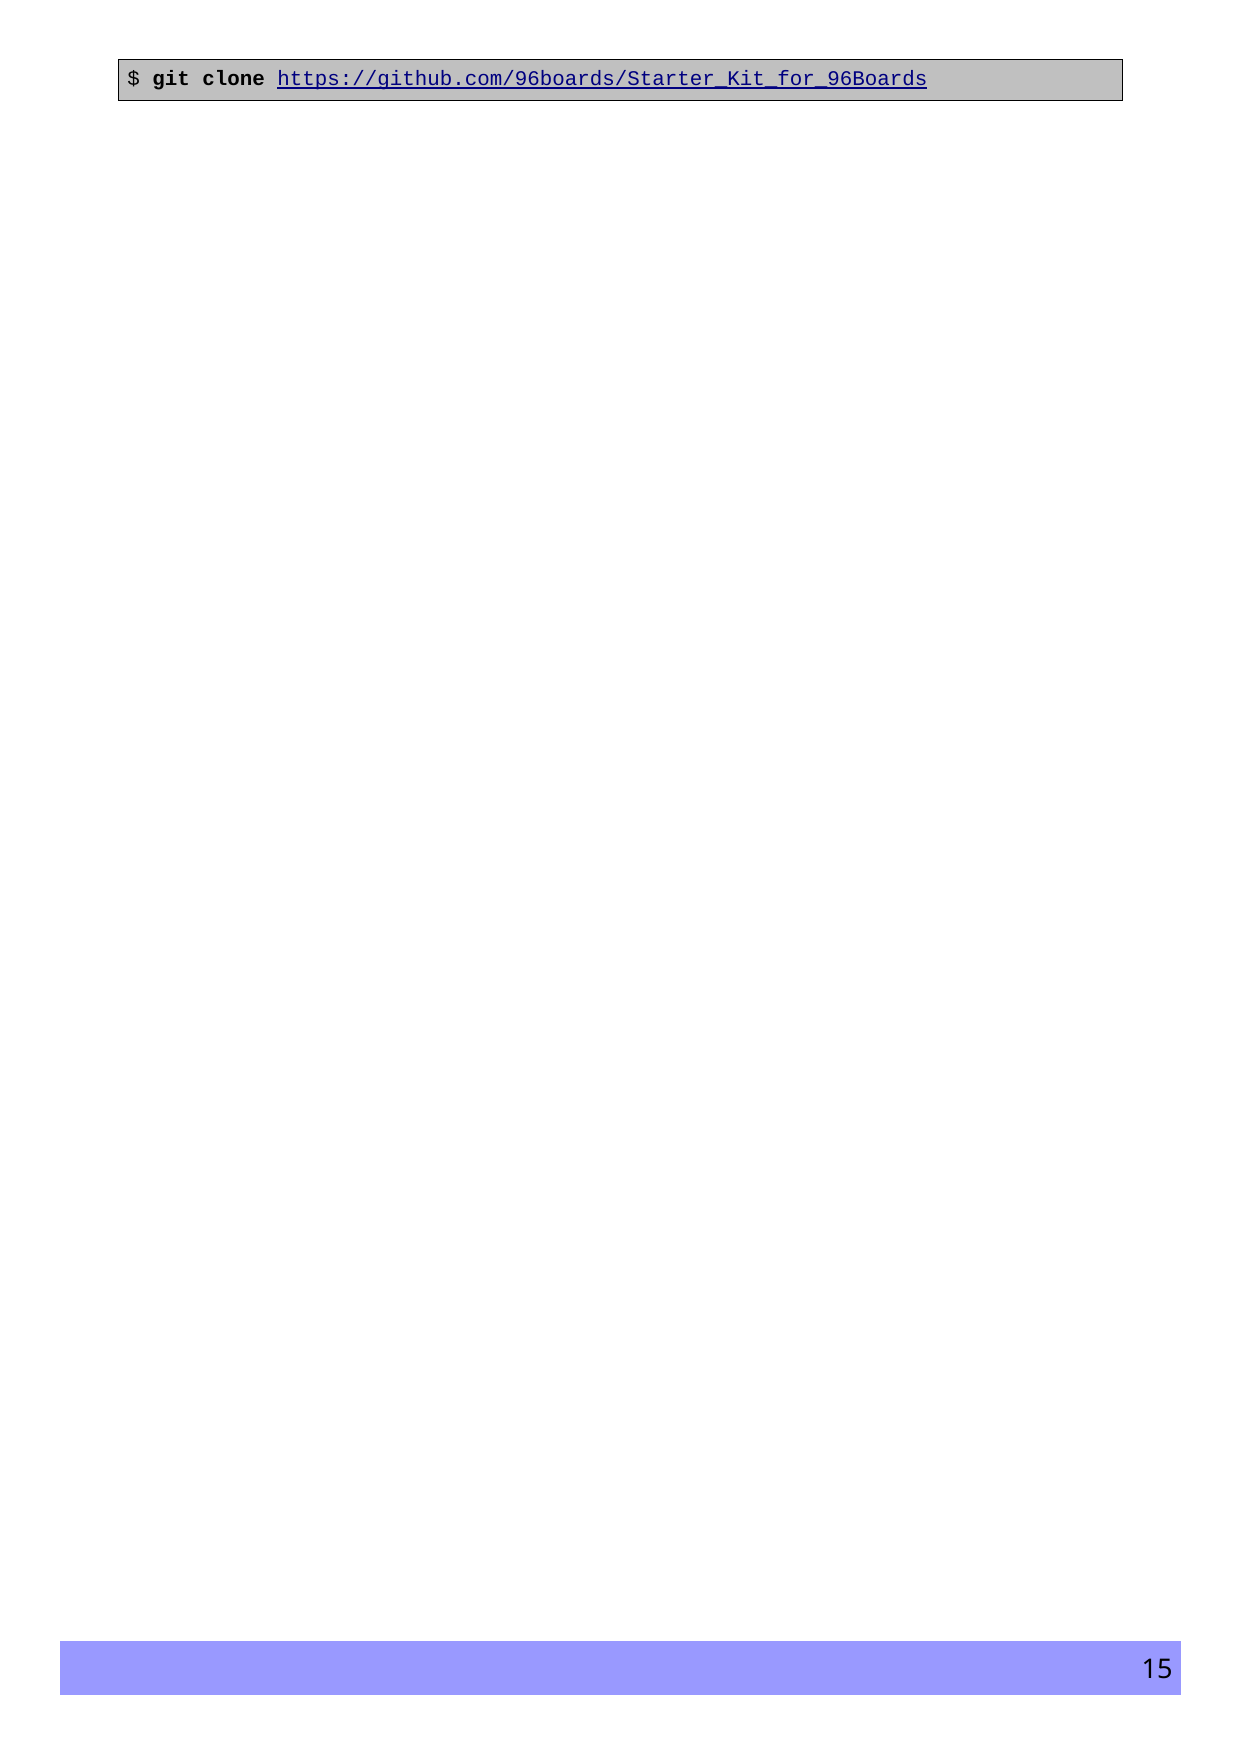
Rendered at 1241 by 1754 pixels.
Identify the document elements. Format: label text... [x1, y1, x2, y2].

text $ git clone https://github.com/96boards/Starter_Kit_for_96Boards [119, 60, 1122, 100]
